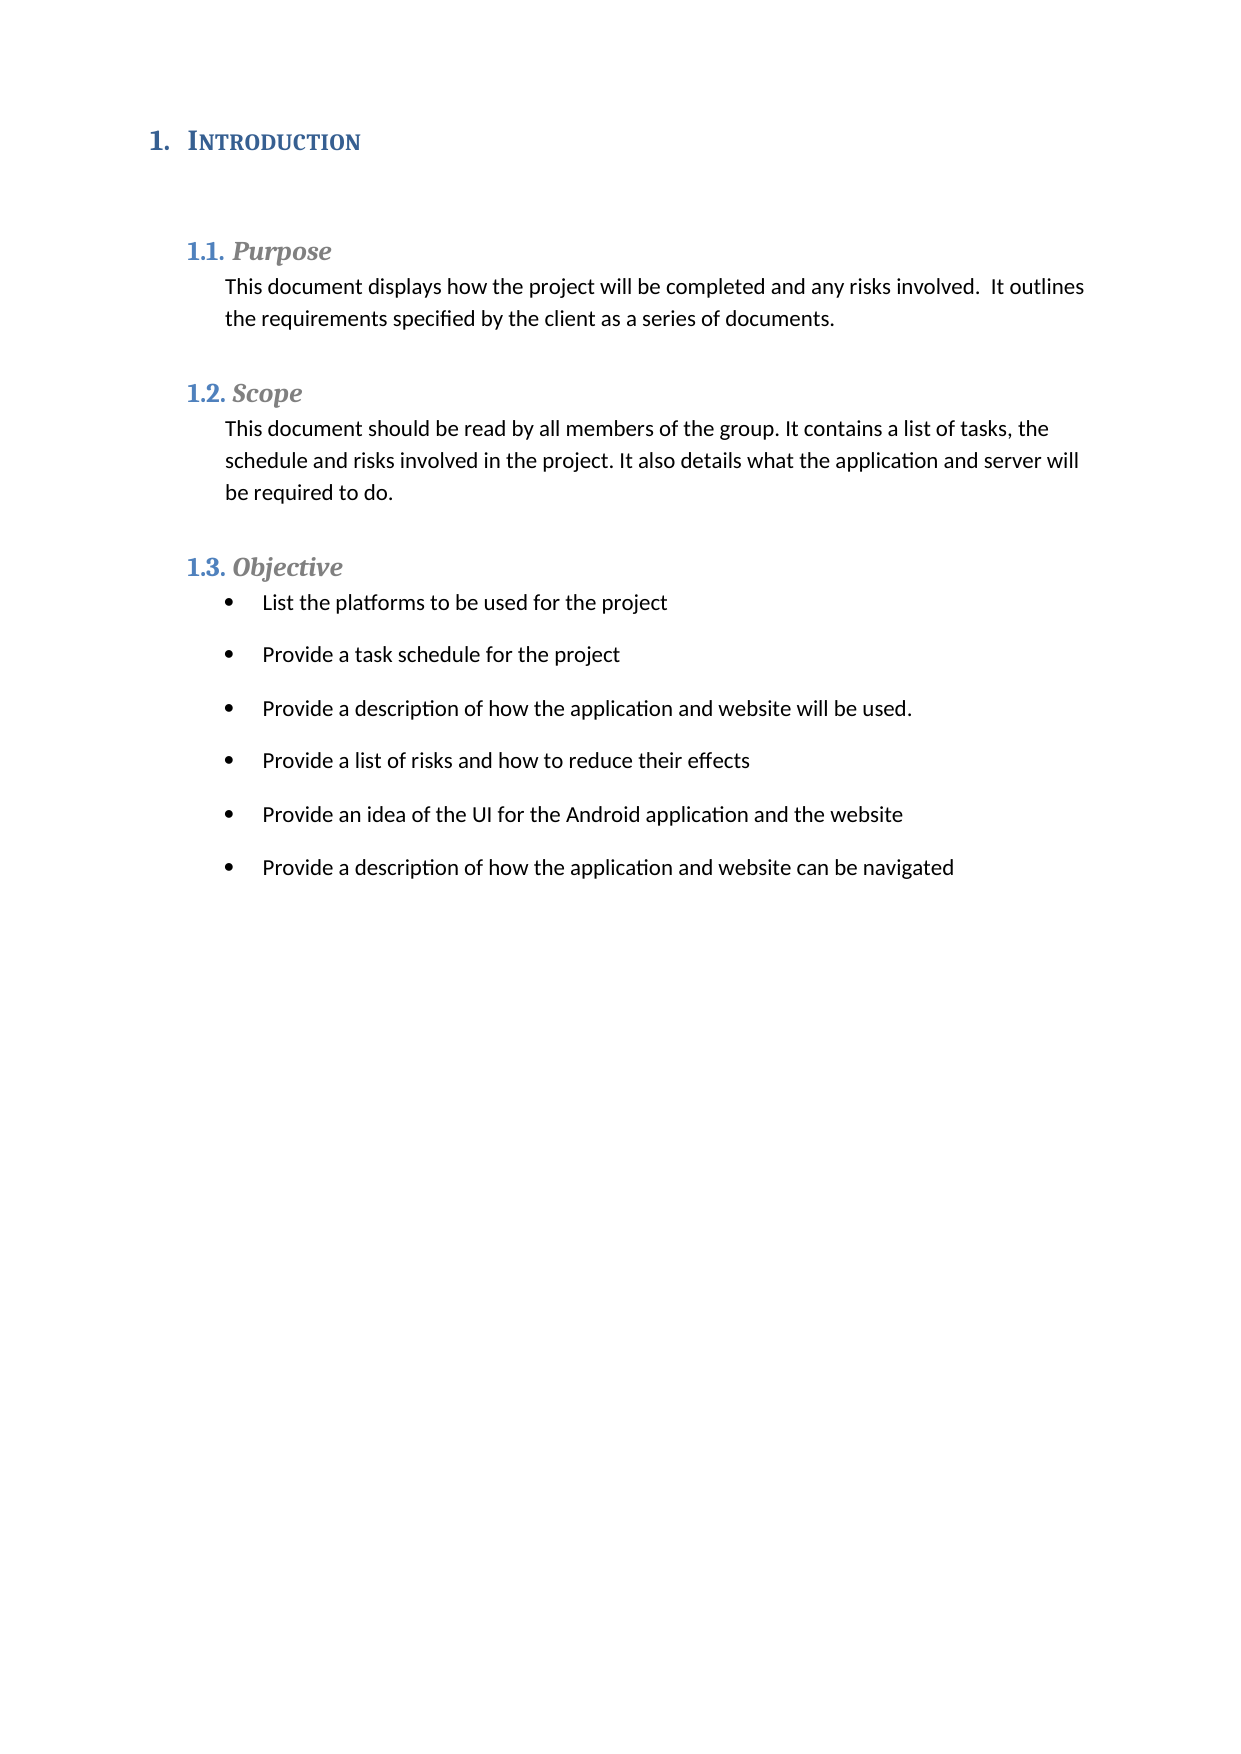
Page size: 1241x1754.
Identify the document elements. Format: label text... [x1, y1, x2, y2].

subtitle Purpose [187, 236, 1090, 267]
text This document displays how the project will be completed and any risks involved. It outlines the requirements specified by the client as a series of documents. [225, 272, 1090, 332]
list Provide a list of risks and how to reduce their effects [225, 747, 1090, 775]
list Provide a description of how the application and website will be used. [225, 694, 1090, 722]
list List the platforms to be used for the project [225, 588, 1090, 616]
text This document should be read by all members of the group. It contains a list of tasks, the schedule and risks involved in the project. It also details what the application and server will be required to do. [225, 414, 1090, 506]
list Provide a task schedule for the project [225, 641, 1090, 669]
list Provide a description of how the application and website can be navigated [225, 853, 1090, 881]
subtitle Introduction [150, 124, 1090, 157]
subtitle Scope [187, 378, 1090, 409]
list Provide an idea of the UI for the Android application and the website [225, 800, 1090, 828]
subtitle Objective [187, 552, 1090, 583]
